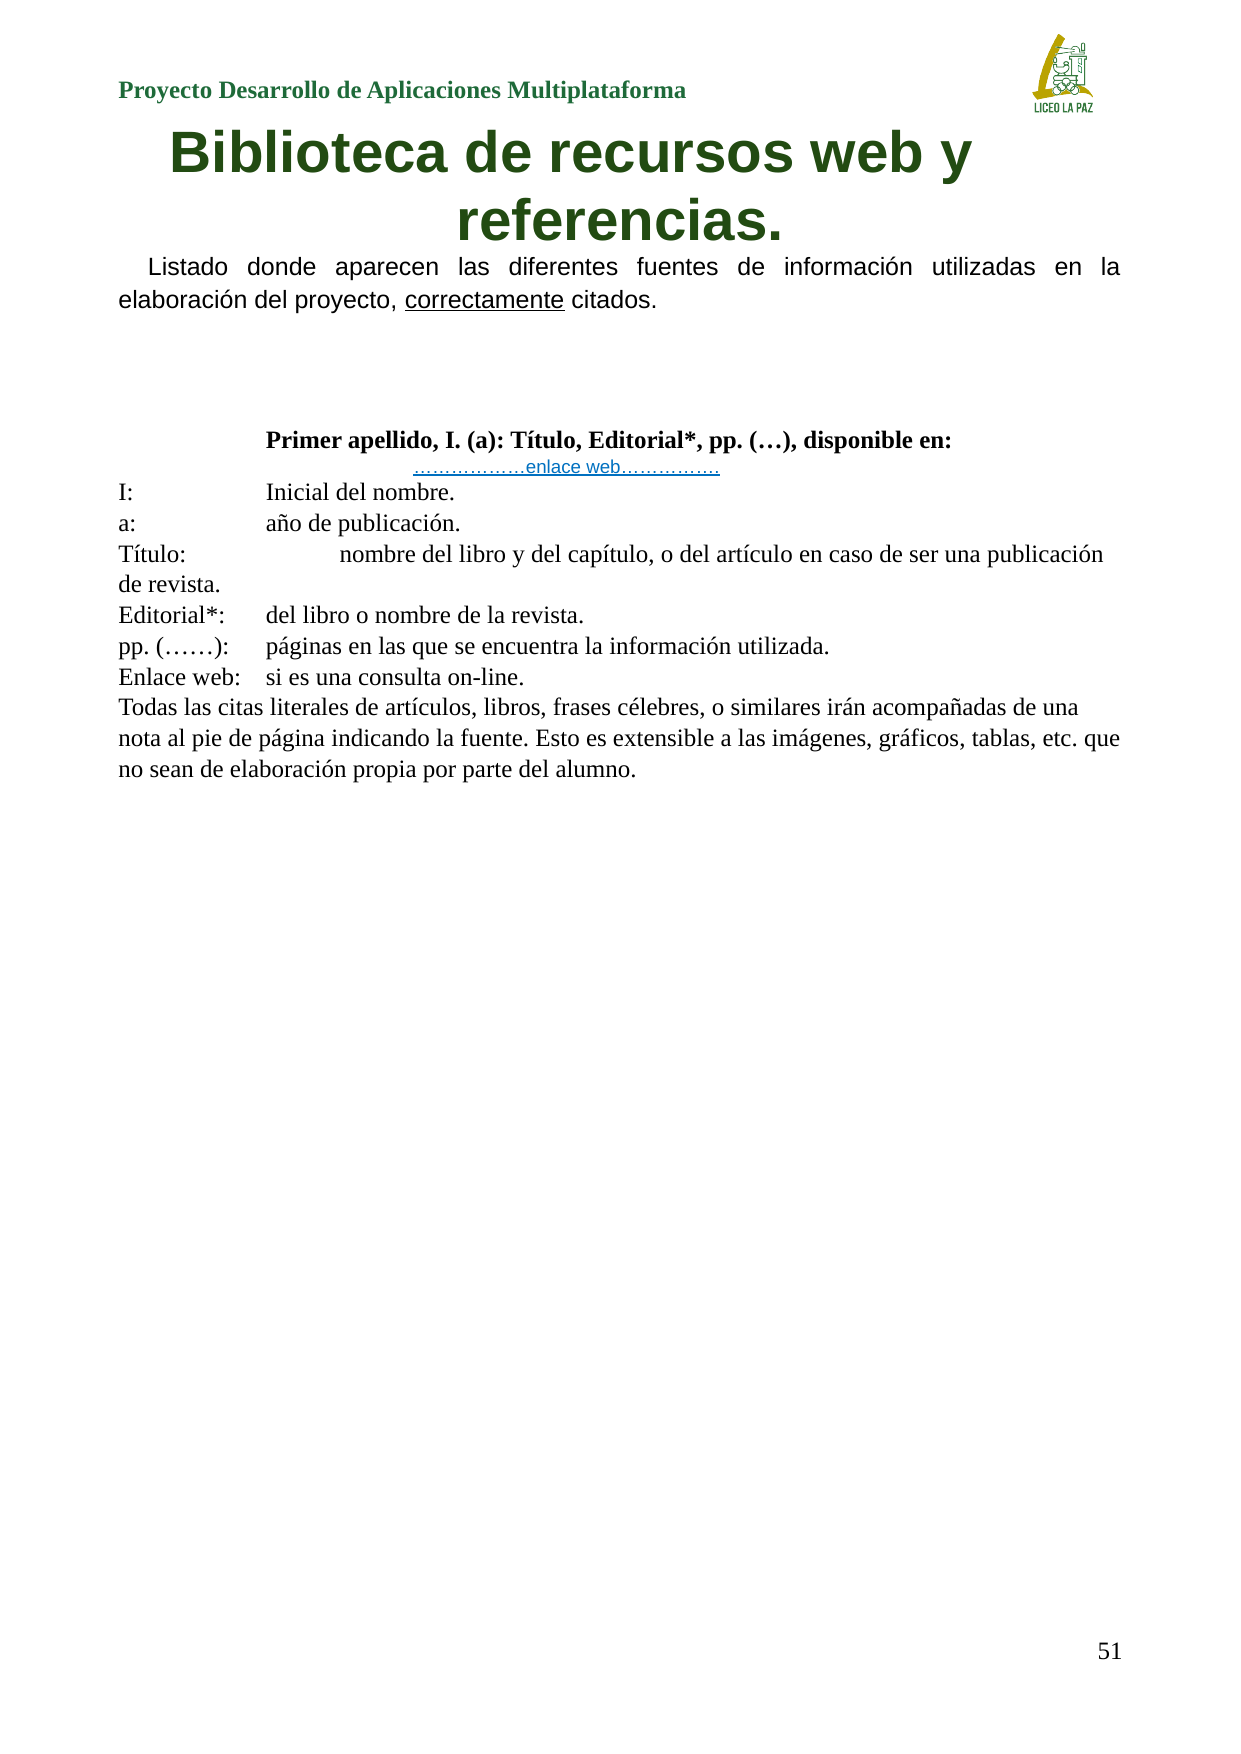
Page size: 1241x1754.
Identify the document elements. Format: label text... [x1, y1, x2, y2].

picture [1025, 26, 1100, 121]
text Listado donde aparecen las diferentes fuentes de información utilizadas en la elaboración del proyecto, correctamente citados. [118, 252, 1122, 314]
text Editorial*: del libro o nombre de la revista. [118, 600, 1122, 629]
text Título: nombre del libro y del capítulo, o del artículo en caso de ser una publicación de revista. [118, 539, 1122, 598]
subtitle Biblioteca de recursos web y referencias. [118, 118, 1122, 252]
text Primer apellido, I. (a): Título, Editorial*, pp. (…), disponible en: [192, 425, 1122, 454]
text ………………enlace web……………. [339, 456, 1122, 477]
text Enlace web: si es una consulta on-line. [118, 662, 1122, 690]
text Todas las citas literales de artículos, libros, frases célebres, o similares irán acompañadas de una nota al pie de página indicando la fuente. Esto es extensible a las imágenes, gráficos, tablas, etc. que no sean de elaboración propia por parte del alumno. [118, 692, 1122, 783]
text a: año de publicación. [118, 508, 1122, 537]
text pp. (……): páginas en las que se encuentra la información utilizada. [118, 631, 1122, 660]
text I: Inicial del nombre. [118, 477, 1122, 506]
